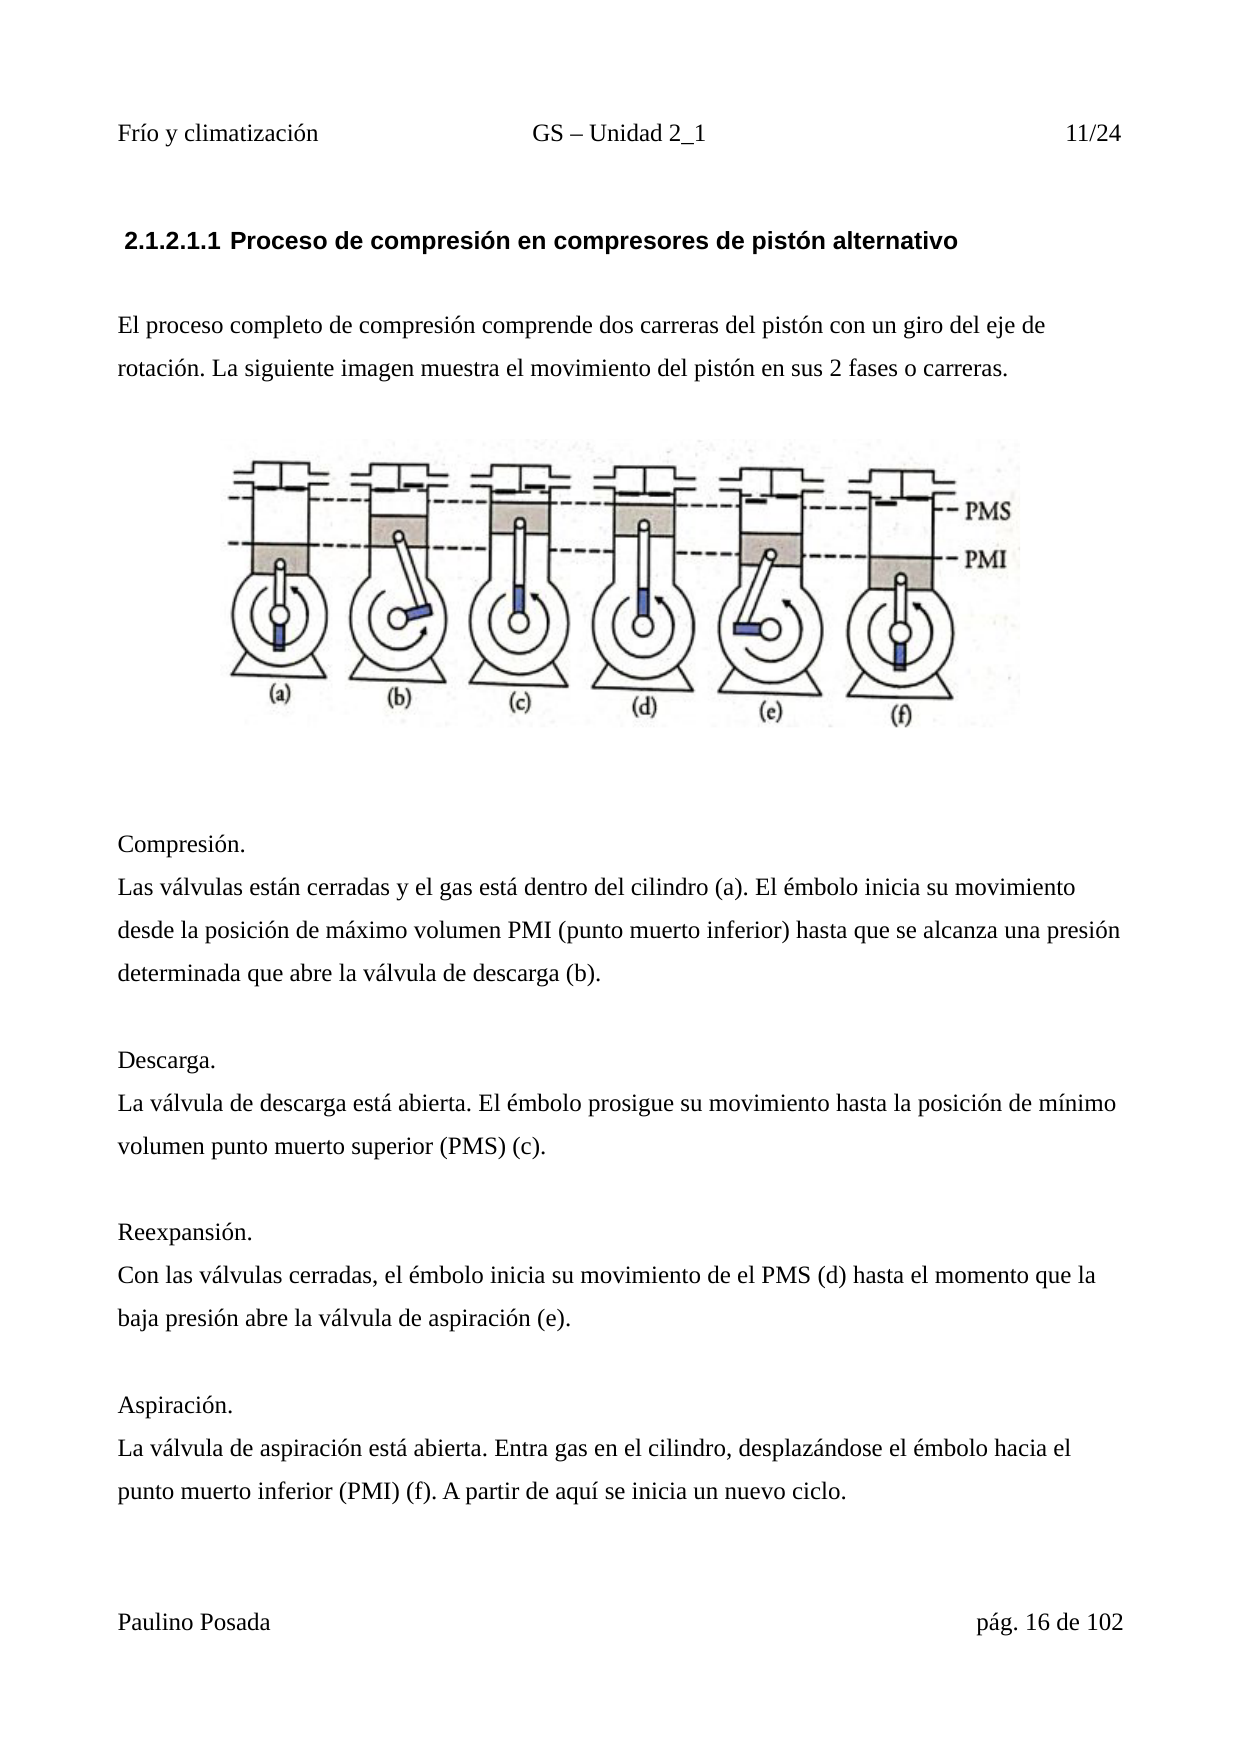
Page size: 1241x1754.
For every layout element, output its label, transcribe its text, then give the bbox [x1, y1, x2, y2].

text La válvula de descarga está abierta. El émbolo prosigue su movimiento hasta la posición de mínimo volumen punto muerto superior (PMS) (c). [117, 1088, 1123, 1160]
text La válvula de aspiración está abierta. Entra gas en el cilindro, desplazándose el émbolo hacia el [117, 1433, 1123, 1462]
text Descarga. [117, 1045, 1123, 1073]
text Compresión. [117, 829, 1123, 858]
subtitle Proceso de compresión en compresores de pistón alternativo [117, 226, 1123, 254]
text Con las válvulas cerradas, el émbolo inicia su movimiento de el PMS (d) hasta el momento que la baja presión abre la válvula de aspiración (e). [117, 1260, 1123, 1332]
text El proceso completo de compresión comprende dos carreras del pistón con un giro del eje de rotación. La siguiente imagen muestra el movimiento del pistón en sus 2 fases o carreras. [117, 310, 1123, 382]
picture [220, 439, 1021, 729]
text Reexpansión. [117, 1217, 1123, 1246]
text Las válvulas están cerradas y el gas está dentro del cilindro (a). El émbolo inicia su movimiento desde la posición de máximo volumen PMI (punto muerto inferior) hasta que se alcanza una presión determinada que abre la válvula de descarga (b). [117, 872, 1123, 987]
text punto muerto inferior (PMI) (f). A partir de aquí se inicia un nuevo ciclo. [117, 1476, 1123, 1505]
text Aspiración. [117, 1390, 1123, 1418]
